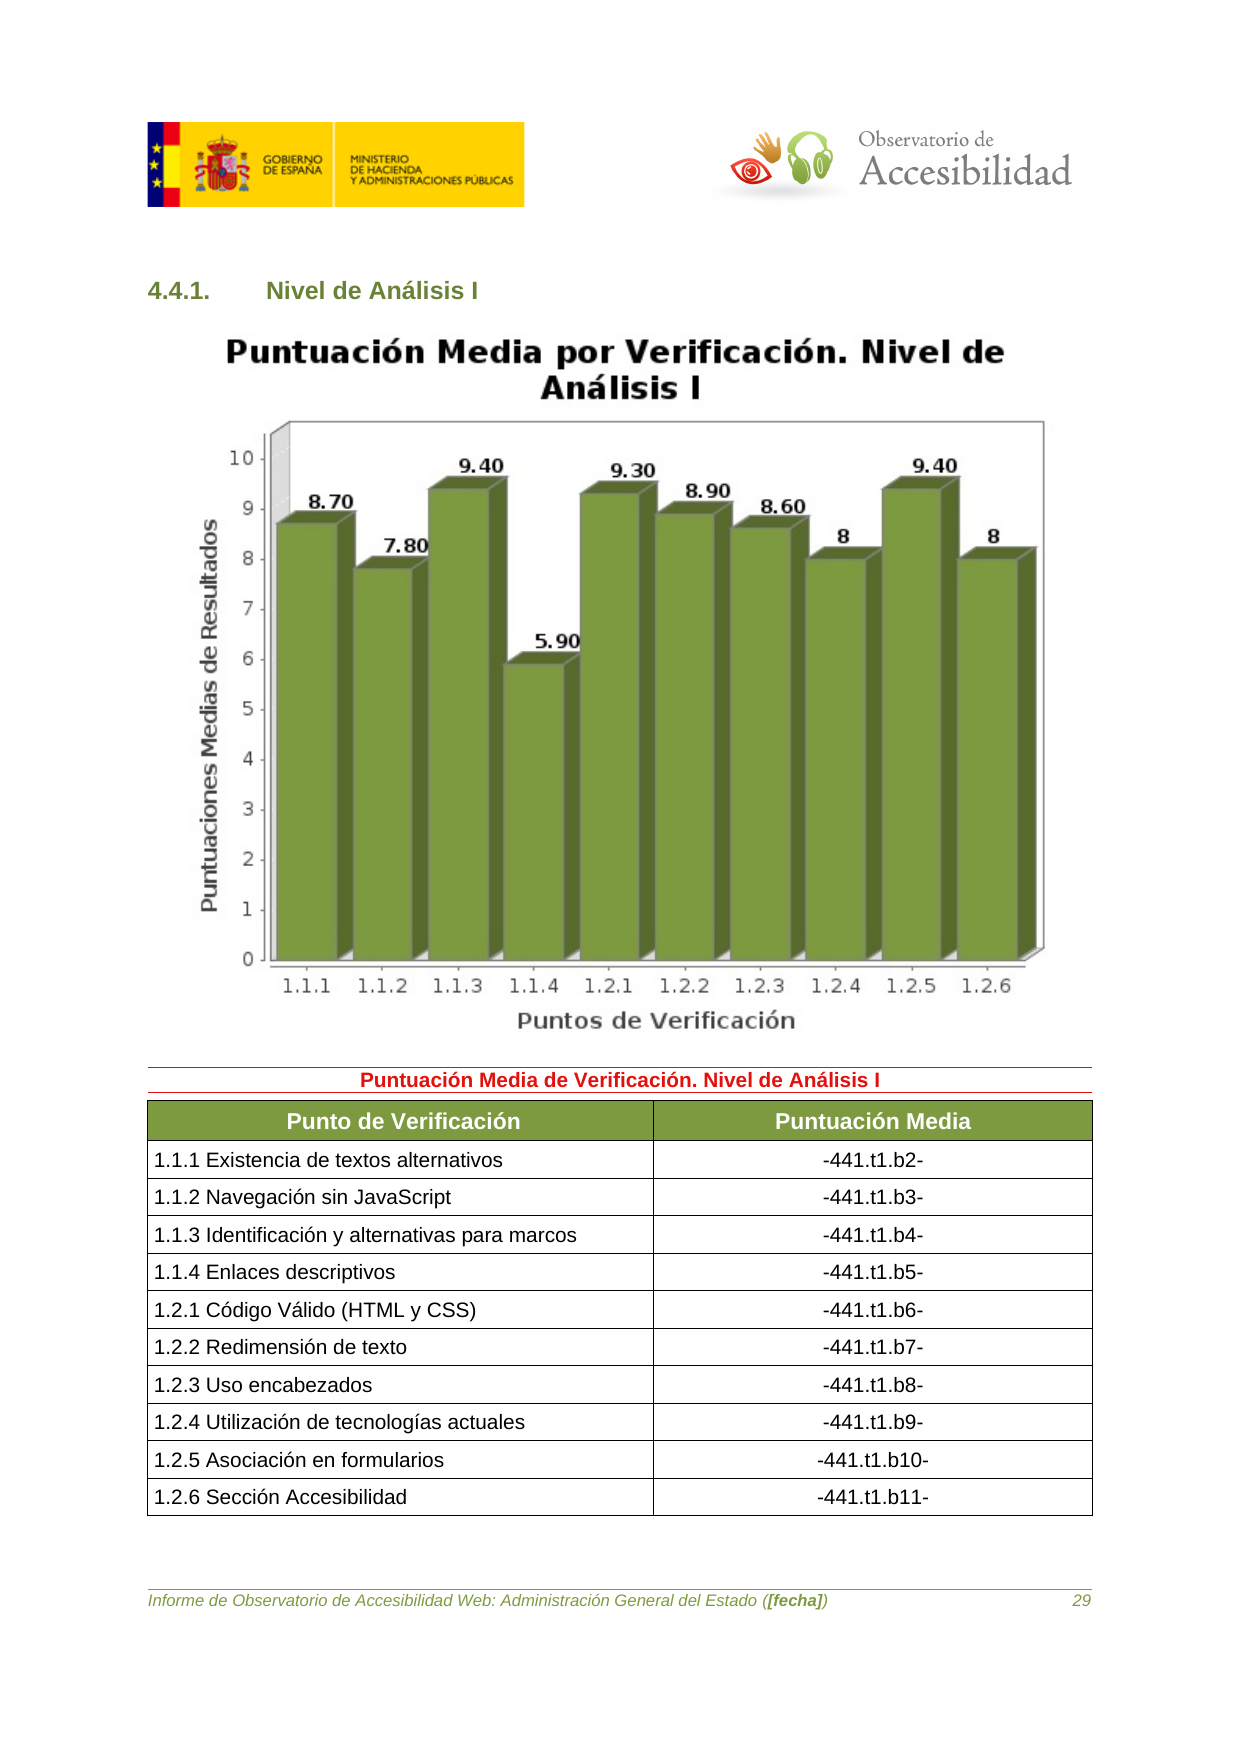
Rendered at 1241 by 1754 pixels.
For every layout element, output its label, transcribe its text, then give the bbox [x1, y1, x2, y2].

table_cell 1.2.1 Código Válido (HTML y CSS) [148, 1291, 653, 1328]
table_cell 1.2.2 Redimensión de texto [148, 1329, 653, 1365]
table_cell -441.t1.b7- [654, 1329, 1092, 1365]
table_cell 1.2.3 Uso encabezados [148, 1366, 653, 1403]
text Puntuación Media de Verificación. Nivel de Análisis I [148, 1068, 1092, 1092]
picture [710, 122, 1086, 205]
table_cell 1.1.2 Navegación sin JavaScript [148, 1179, 653, 1215]
table_cell 1.2.6 Sección Accesibilidad [148, 1479, 653, 1515]
table_cell -441.t1.b6- [654, 1291, 1092, 1328]
table_cell 1.1.1 Existencia de textos alternativos [148, 1141, 653, 1178]
table_cell 1.2.5 Asociación en formularios [148, 1441, 653, 1478]
picture [147, 122, 525, 207]
table_cell 1.1.4 Enlaces descriptivos [148, 1254, 653, 1290]
table_header Punto de Verificación [148, 1101, 653, 1140]
table_cell -441.t1.b2- [654, 1141, 1092, 1178]
table_cell -441.t1.b11- [654, 1479, 1092, 1515]
table_cell -441.t1.b4- [654, 1216, 1092, 1253]
table_cell -441.t1.b3- [654, 1179, 1092, 1215]
picture [178, 332, 1062, 1043]
table_cell 1.2.4 Utilización de tecnologías actuales [148, 1404, 653, 1440]
table_cell 1.1.3 Identificación y alternativas para marcos [148, 1216, 653, 1253]
table_header Puntuación Media [654, 1101, 1092, 1140]
list Nivel de Análisis I [148, 276, 1092, 304]
table_cell -441.t1.b9- [654, 1404, 1092, 1440]
table_cell -441.t1.b8- [654, 1366, 1092, 1403]
table_cell -441.t1.b5- [654, 1254, 1092, 1290]
table_cell -441.t1.b10- [654, 1441, 1092, 1478]
